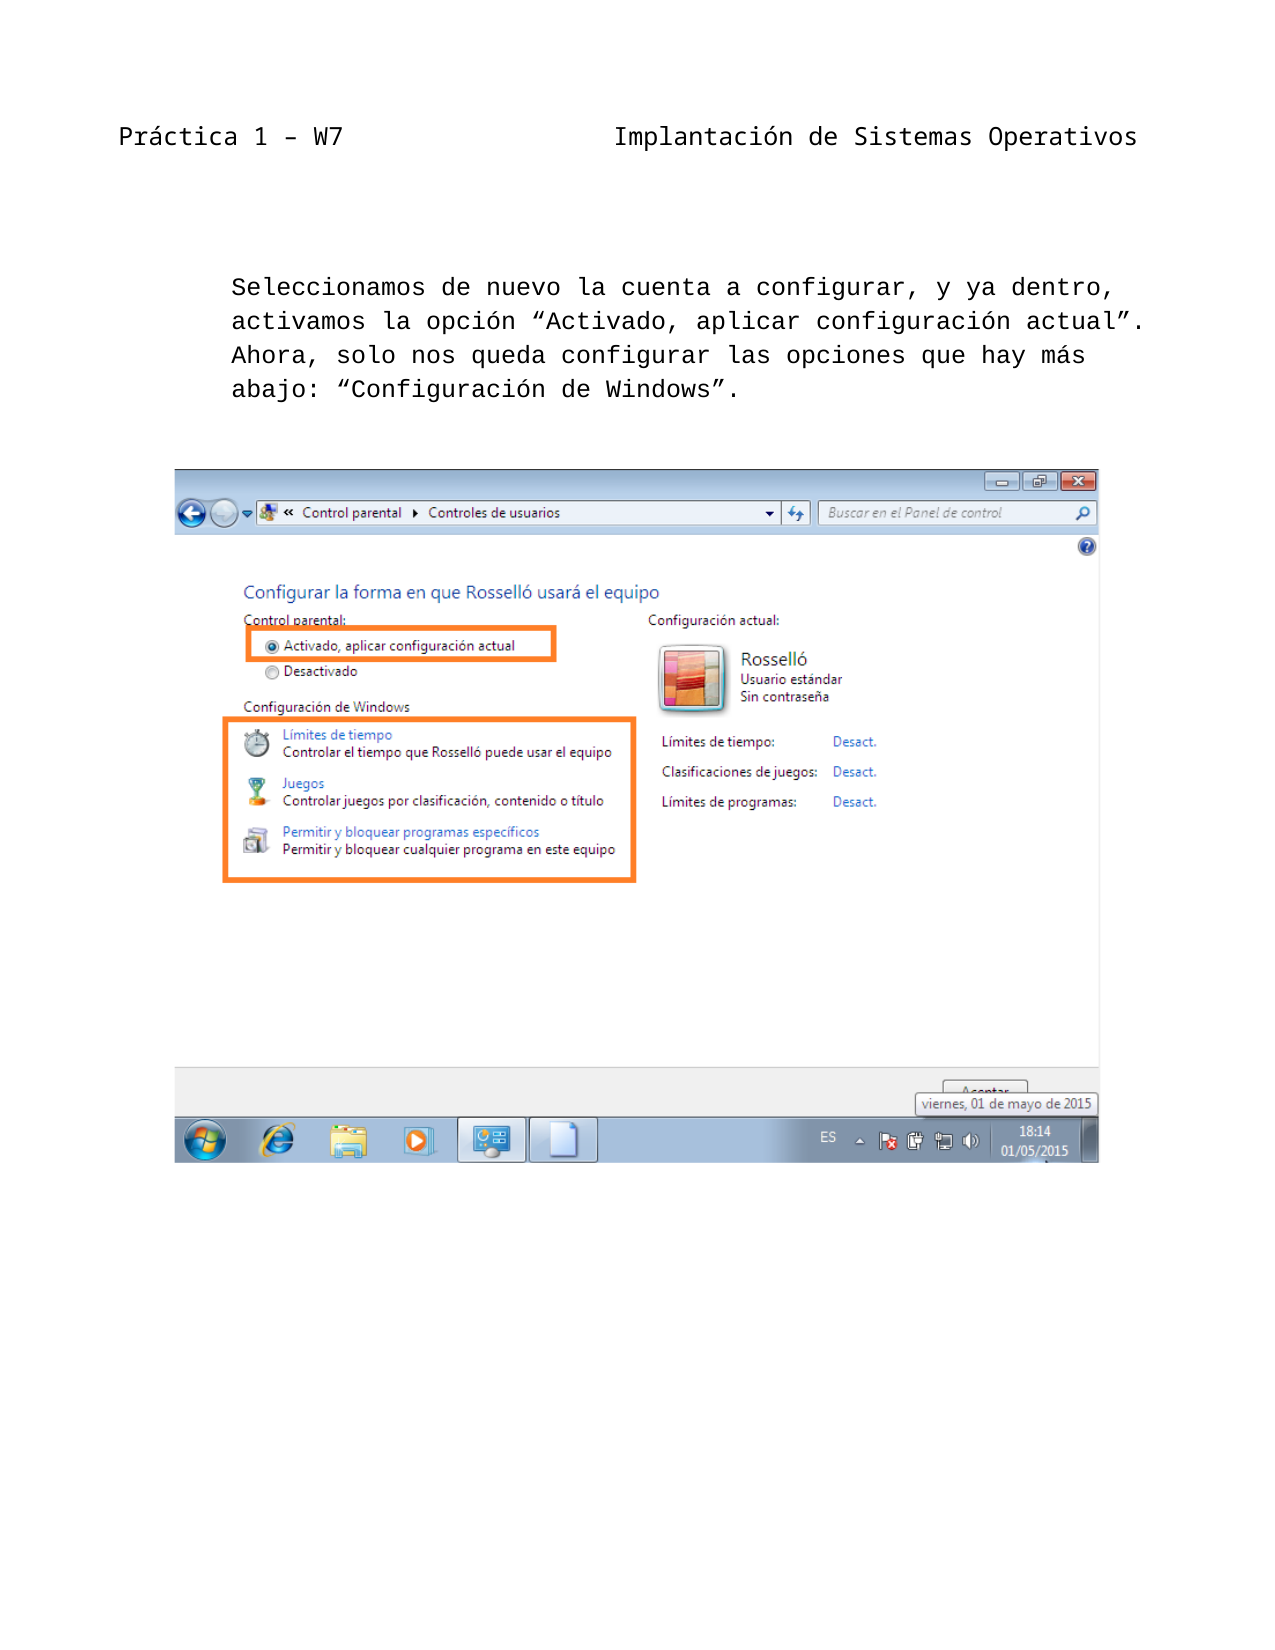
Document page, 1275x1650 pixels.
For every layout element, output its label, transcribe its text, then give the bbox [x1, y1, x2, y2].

picture [174, 469, 1101, 1171]
text Seleccionamos de nuevo la cuenta a configurar, y ya dentro, activamos la opción “Activado, aplicar configuración actual”. Ahora, solo nos queda configurar las opciones que hay más abajo: “Configuración de Windows”. [231, 274, 1157, 405]
